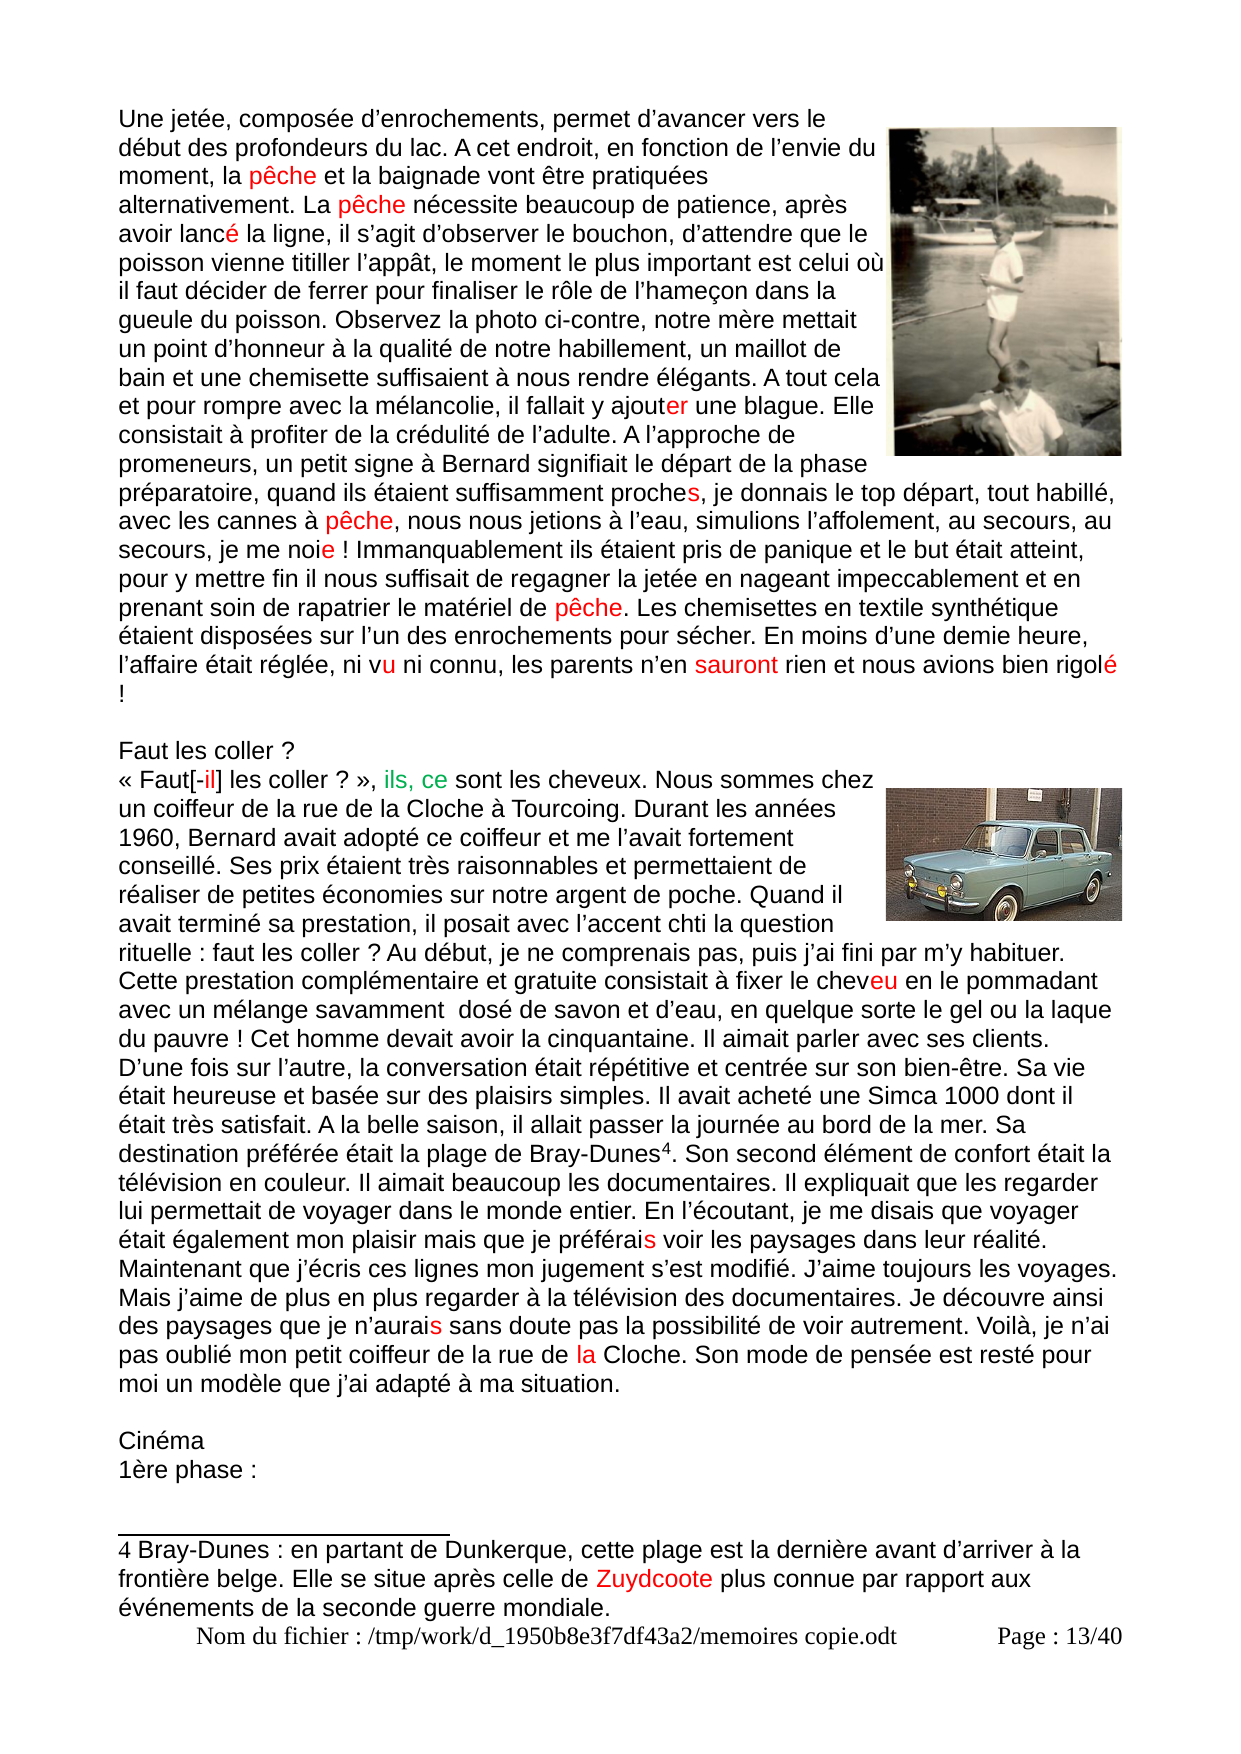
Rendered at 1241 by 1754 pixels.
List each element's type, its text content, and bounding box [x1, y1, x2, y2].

text Une jetée, composée d’enrochements, permet d’avancer vers le début des profondeurs du lac. A cet endroit, en fonction de l’envie du moment, la pêche et la baignade vont être pratiquées alternativement. La pêche nécessite beaucoup de patience, après avoir lancé la ligne, il s’agit d’observer le bouchon, d’attendre que le poisson vienne titiller l’appât, le moment le plus important est celui où il faut décider de ferrer pour finaliser le rôle de l’hameçon dans la gueule du poisson. Observez la photo ci-contre, notre mère mettait un point d’honneur à la qualité de notre habillement, un maillot de bain et une chemisette suffisaient à nous rendre élégants. A tout cela et pour rompre avec la mélancolie, il fallait y ajouter une blague. Elle consistait à profiter de la crédulité de l’adulte. A l’approche de promeneurs, un petit signe à Bernard signifiait le départ de la phase préparatoire, quand ils étaient suffisamment proches, je donnais le top départ, tout habillé, avec les cannes à pêche, nous nous jetions à l’eau, simulions l’affolement, au secours, au secours, je me noie ! Immanquablement ils étaient pris de panique et le but était atteint, pour y mettre fin il nous suffisait de regagner la jetée en nageant impeccablement et en prenant soin de rapatrier le matériel de pêche. Les chemisettes en textile synthétique étaient disposées sur l’un des enrochements pour sécher. En moins d’une demie heure, l’affaire était réglée, ni vu ni connu, les parents n’en sauront rien et nous avions bien rigolé ! [118, 104, 1122, 707]
text Faut les coller ? [118, 736, 1122, 765]
text Bray-Dunes : en partant de Dunkerque, cette plage est la dernière avant d’arriver à la frontière belge. Elle se situe après celle de Zuydcoote plus connue par rapport aux événements de la seconde guerre mondiale. [118, 1506, 1122, 1593]
text Illustration 22: [886, 765, 1122, 788]
text Cinéma [118, 1426, 1122, 1455]
text Illustration 21: [886, 104, 1122, 127]
text 1ère phase : [118, 1455, 1122, 1484]
text « Faut[-il] les coller ? », ils, ce sont les cheveux. Nous sommes chez un coiffeur de la rue de la Cloche à Tourcoing. Durant les années 1960, Bernard avait adopté ce coiffeur et me l’avait fortement conseillé. Ses prix étaient très raisonnables et permettaient de réaliser de petites économies sur notre argent de poche. Quand il avait terminé sa prestation, il posait avec l’accent chti la question rituelle : faut les coller ? Au début, je ne comprenais pas, puis j’ai fini par m’y habituer. Cette prestation complémentaire et gratuite consistait à fixer le cheveu en le pommadant avec un mélange savamment dosé de savon et d’eau, en quelque sorte le gel ou la laque du pauvre ! Cet homme devait avoir la cinquantaine. Il aimait parler avec ses clients. D’une fois sur l’autre, la conversation était répétitive et centrée sur son bien-être. Sa vie était heureuse et basée sur des plaisirs simples. Il avait acheté une Simca 1000 dont il était très satisfait. A la belle saison, il allait passer la journée au bord de la mer. Sa destination préférée était la plage de Bray-Dunes. Son second élément de confort était la télévision en couleur. Il aimait beaucoup les documentaires. Il expliquait que les regarder lui permettait de voyager dans le monde entier. En l’écoutant, je me disais que voyager était également mon plaisir mais que je préférais voir les paysages dans leur réalité. Maintenant que j’écris ces lignes mon jugement s’est modifié. J’aime toujours les voyages. Mais j’aime de plus en plus regarder à la télévision des documentaires. Je découvre ainsi des paysages que je n’aurais sans doute pas la possibilité de voir autrement. Voilà, je n’ai pas oublié mon petit coiffeur de la rue de la Cloche. Son mode de pensée est resté pour moi un modèle que j’ai adapté à ma situation. [118, 765, 1122, 1397]
